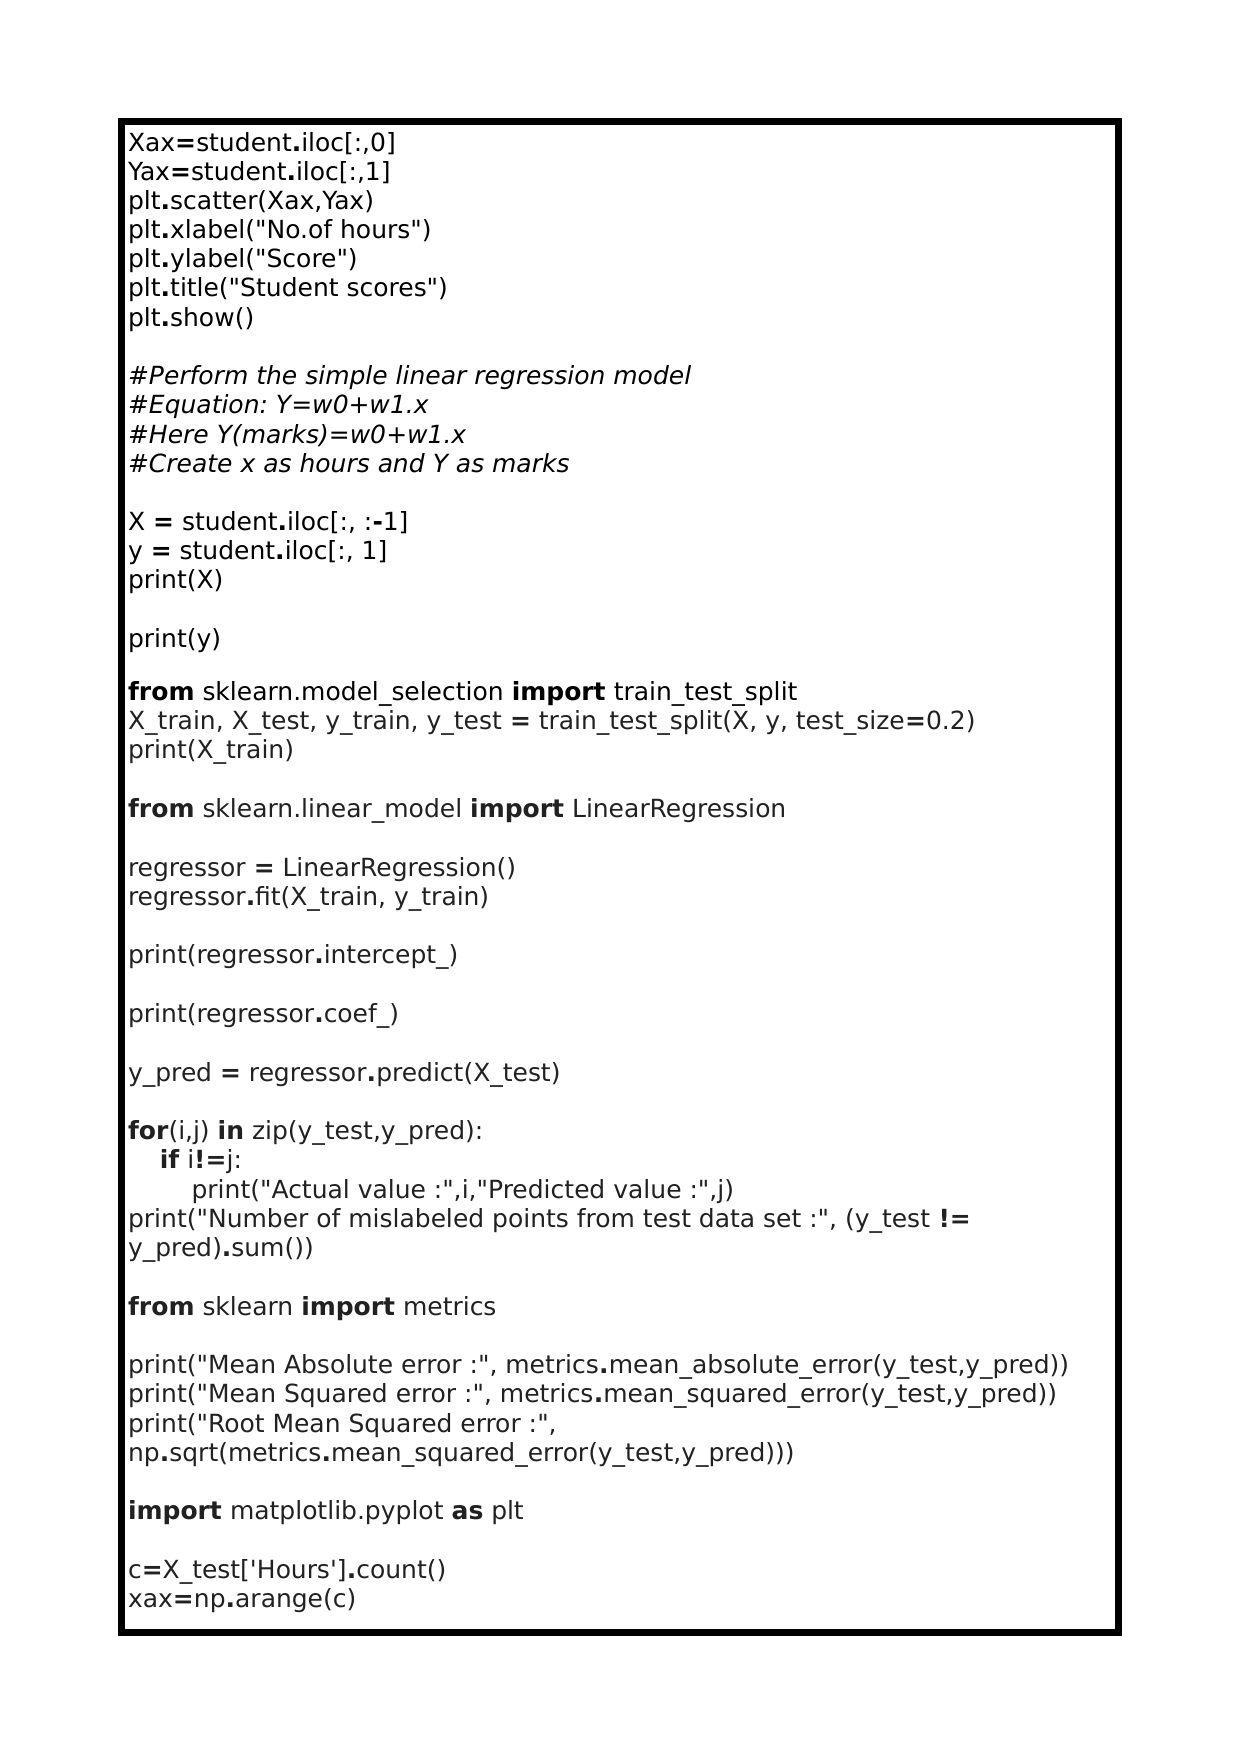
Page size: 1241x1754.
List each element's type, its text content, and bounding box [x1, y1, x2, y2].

text print("Mean Squared error :", metrics.mean_squared_error(y_test,y_pred)) [128, 1379, 1112, 1409]
text regressor = LinearRegression() [128, 853, 1112, 882]
text print("Mean Absolute error :", metrics.mean_absolute_error(y_test,y_pred)) [128, 1350, 1112, 1379]
text regressor.fit(X_train, y_train) [128, 882, 1112, 911]
text print("Root Mean Squared error :", np.sqrt(metrics.mean_squared_error(y_test,y_pred))) [128, 1409, 1112, 1467]
text import matplotlib.pyplot as plt [128, 1497, 1112, 1526]
text y_pred = regressor.predict(X_test) [128, 1058, 1112, 1087]
text plt.show() [128, 303, 1112, 332]
text X = student.iloc[:, :-1] [128, 507, 1112, 536]
text for(i,j) in zip(y_test,y_pred): [128, 1116, 1112, 1146]
text Yax=student.iloc[:,1] [128, 157, 1112, 186]
text plt.scatter(Xax,Yax) [128, 186, 1112, 215]
text print("Number of mislabeled points from test data set :", (y_test != y_pred).sum()) [128, 1204, 1112, 1262]
text from sklearn.model_selection import train_test_split [128, 677, 1112, 706]
text print(y) [128, 624, 1112, 653]
text #Here Y(marks)=w0+w1.x [128, 420, 1112, 449]
text #Perform the simple linear regression model [128, 361, 1112, 391]
text #Equation: Y=w0+w1.x [128, 391, 1112, 420]
text plt.title("Student scores") [128, 274, 1112, 303]
text c=X_test['Hours'].count() [128, 1555, 1112, 1584]
text from sklearn.linear_model import LinearRegression [128, 794, 1112, 823]
text xax=np.arange(c) [128, 1584, 1112, 1613]
text plt.ylabel("Score") [128, 244, 1112, 274]
text print(regressor.coef_) [128, 999, 1112, 1028]
text print(regressor.intercept_) [128, 941, 1112, 970]
text if i!=j: [128, 1146, 1112, 1175]
text print(X) [128, 566, 1112, 595]
text y = student.iloc[:, 1] [128, 536, 1112, 566]
text print("Actual value :",i,"Predicted value :",j) [128, 1175, 1112, 1204]
text X_train, X_test, y_train, y_test = train_test_split(X, y, test_size=0.2) [128, 706, 1112, 735]
text #Create x as hours and Y as marks [128, 449, 1112, 478]
text from sklearn import metrics [128, 1292, 1112, 1321]
text Xax=student.iloc[:,0] [128, 128, 1112, 157]
text plt.xlabel("No.of hours") [128, 215, 1112, 244]
text print(X_train) [128, 735, 1112, 764]
